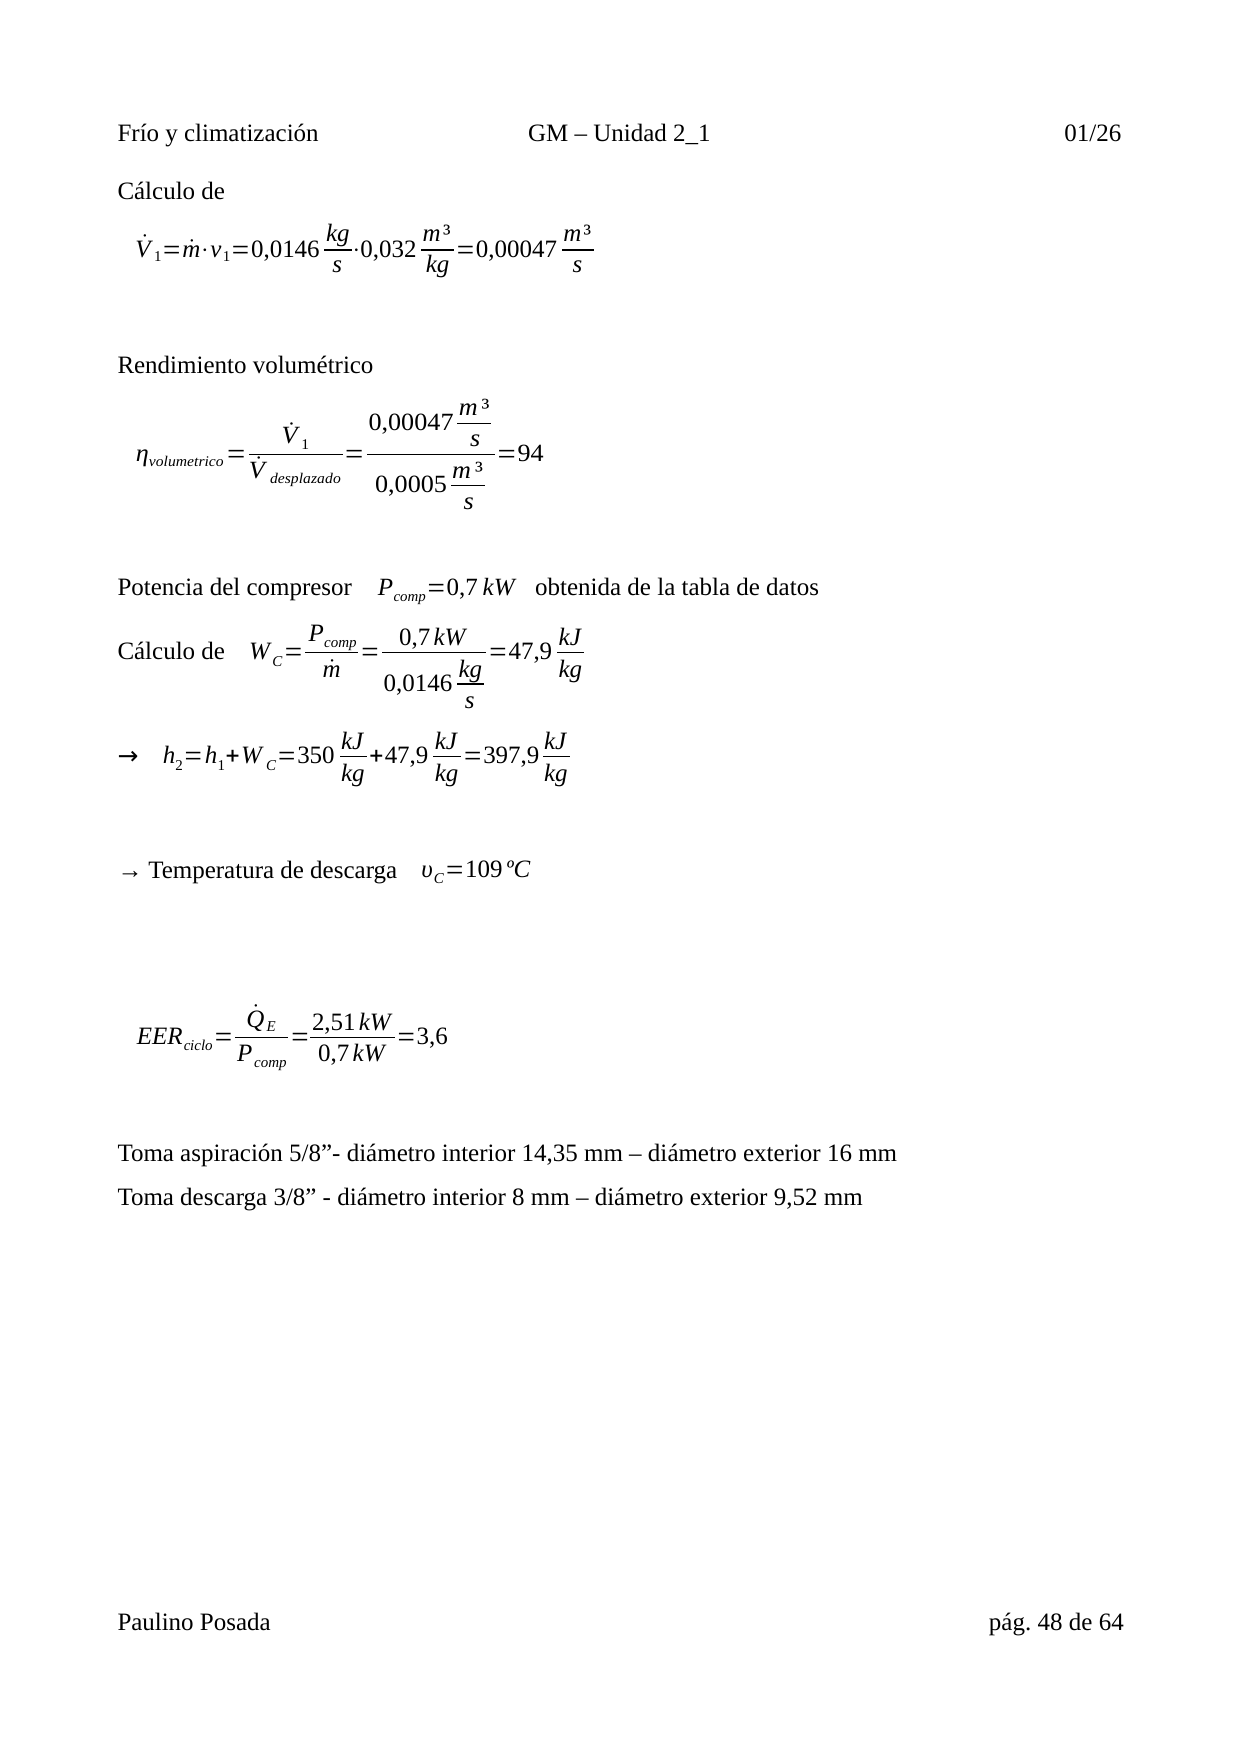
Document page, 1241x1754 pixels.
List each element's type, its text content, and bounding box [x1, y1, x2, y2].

text Toma descarga 3/8” - diámetro interior 8 mm – diámetro exterior 9,52 mm [117, 1182, 1123, 1210]
text Rendimiento volumétrico [117, 350, 1123, 379]
text Cálculo de [117, 619, 1123, 713]
text Toma aspiración 5/8”- diámetro interior 14,35 mm – diámetro exterior 16 mm [117, 1138, 1123, 1167]
text → Temperatura de descarga [117, 855, 1123, 887]
text Cálculo de [117, 176, 1123, 205]
text → [117, 728, 1123, 787]
text Potencia del compresor obtenida de la tabla de datos [117, 572, 1123, 605]
